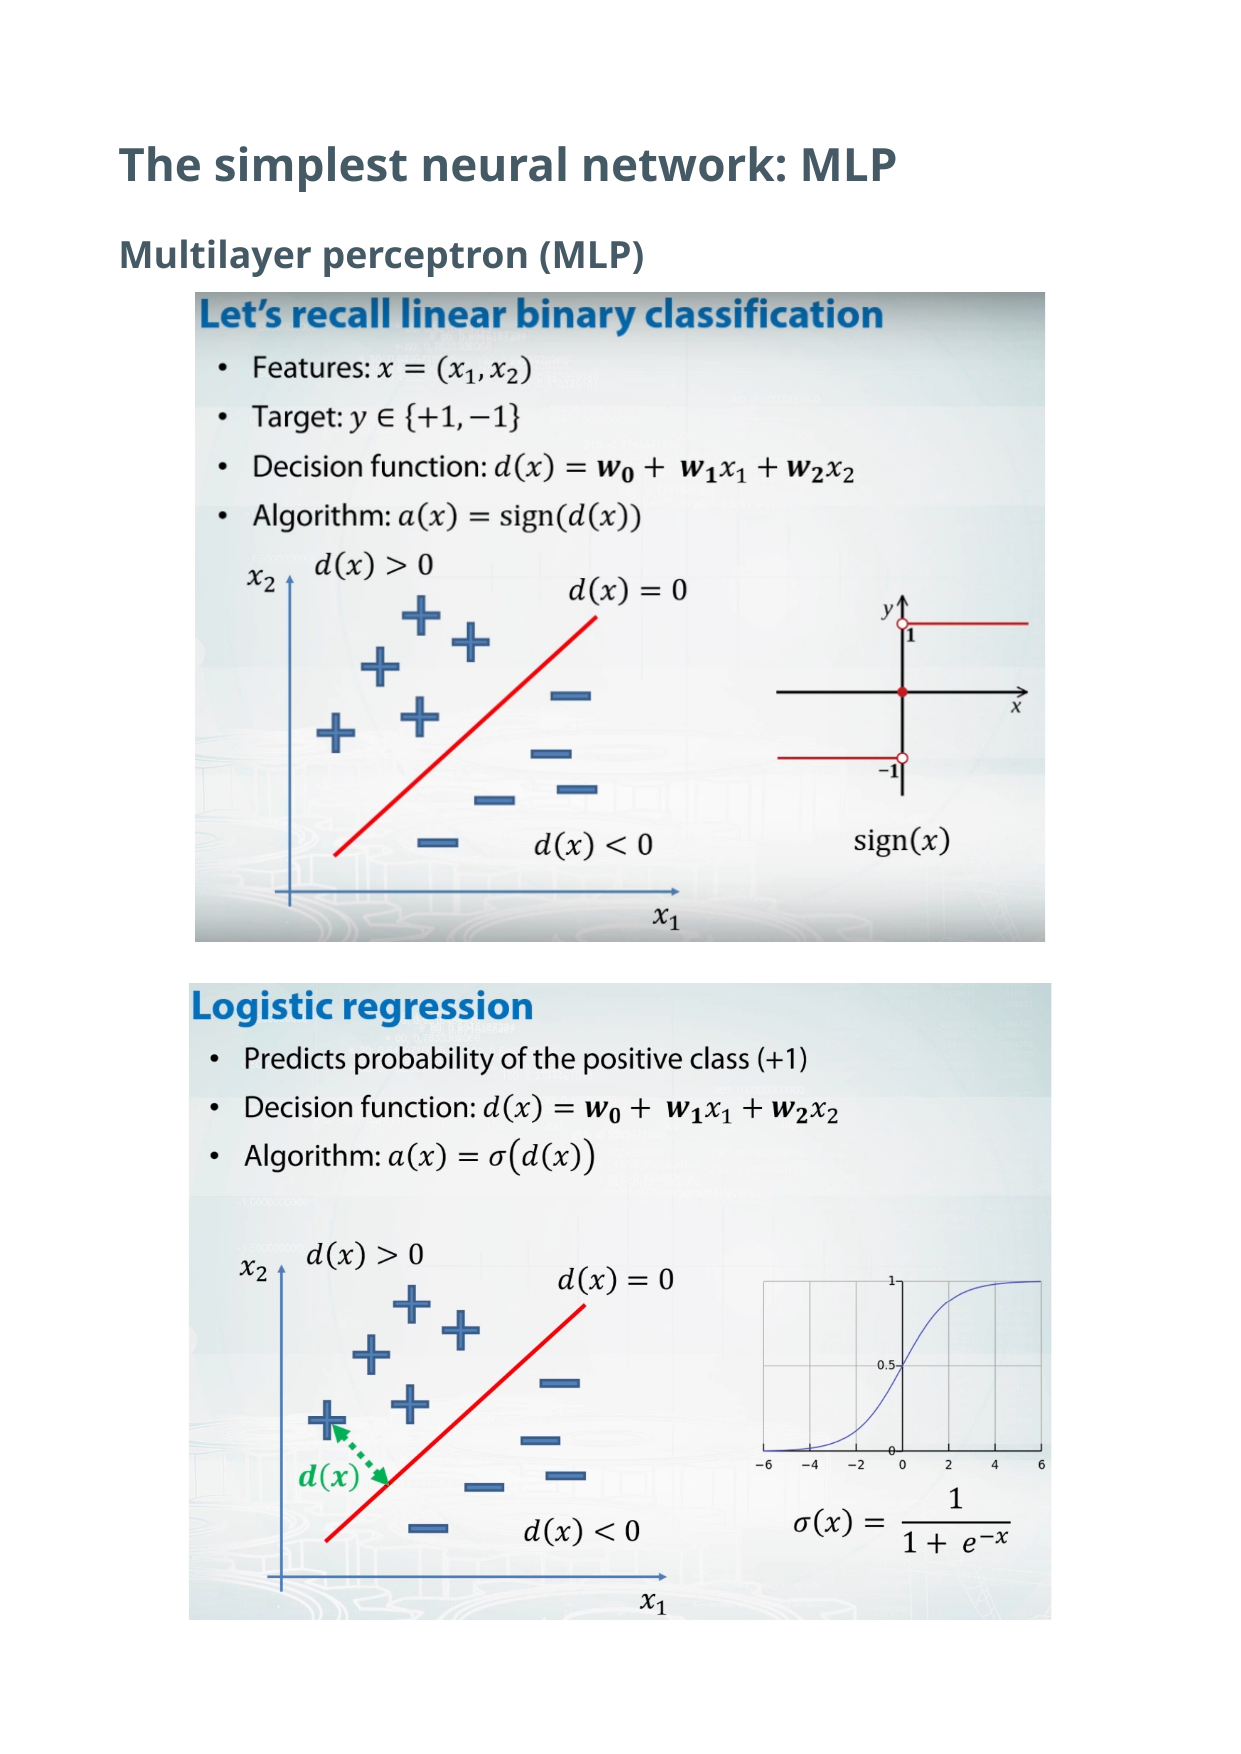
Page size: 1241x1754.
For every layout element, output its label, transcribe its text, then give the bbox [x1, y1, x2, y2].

subtitle The simplest neural network: MLP [118, 133, 1122, 195]
picture [195, 292, 1045, 942]
picture [188, 983, 1052, 1620]
subtitle Multilayer perceptron (MLP) [118, 228, 1122, 279]
